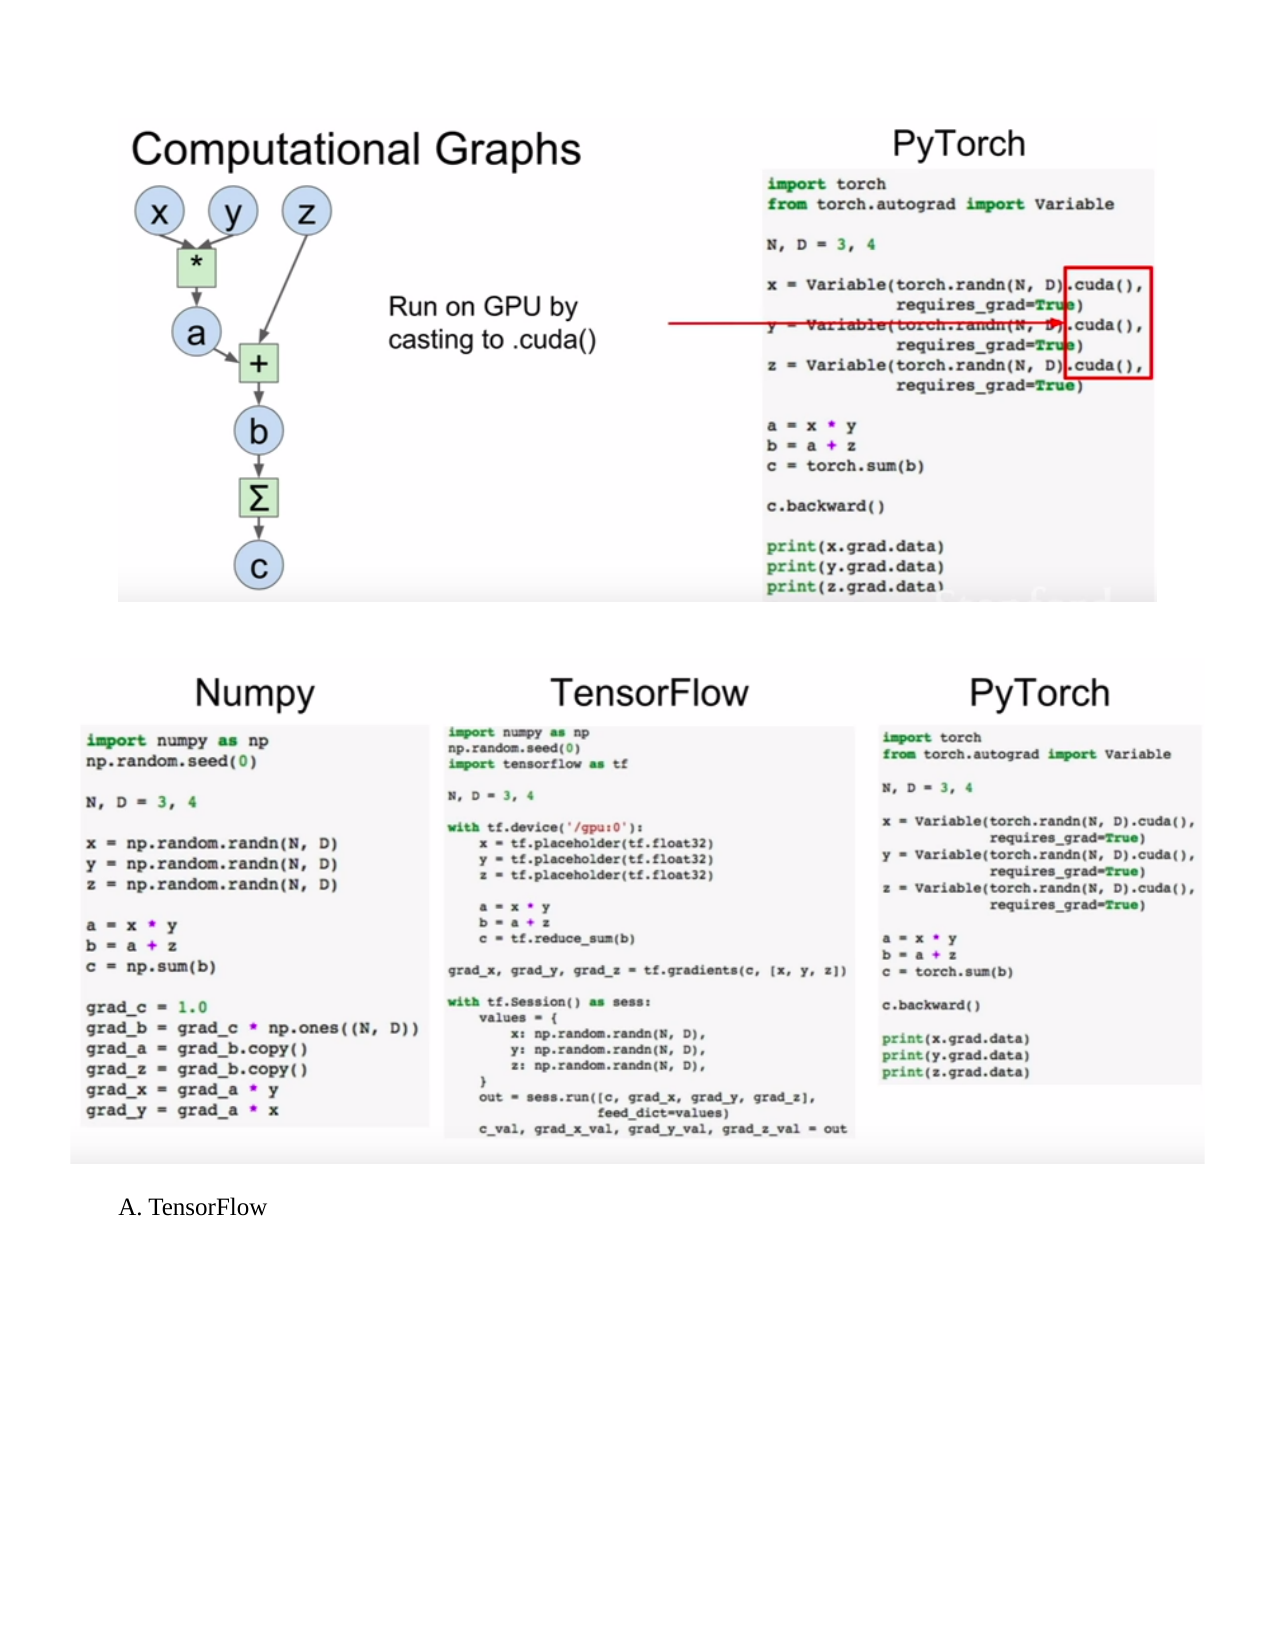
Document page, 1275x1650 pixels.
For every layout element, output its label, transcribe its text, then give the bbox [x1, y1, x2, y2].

text A. TensorFlow [118, 1192, 1157, 1221]
picture [70, 658, 1205, 1164]
picture [118, 118, 1157, 602]
